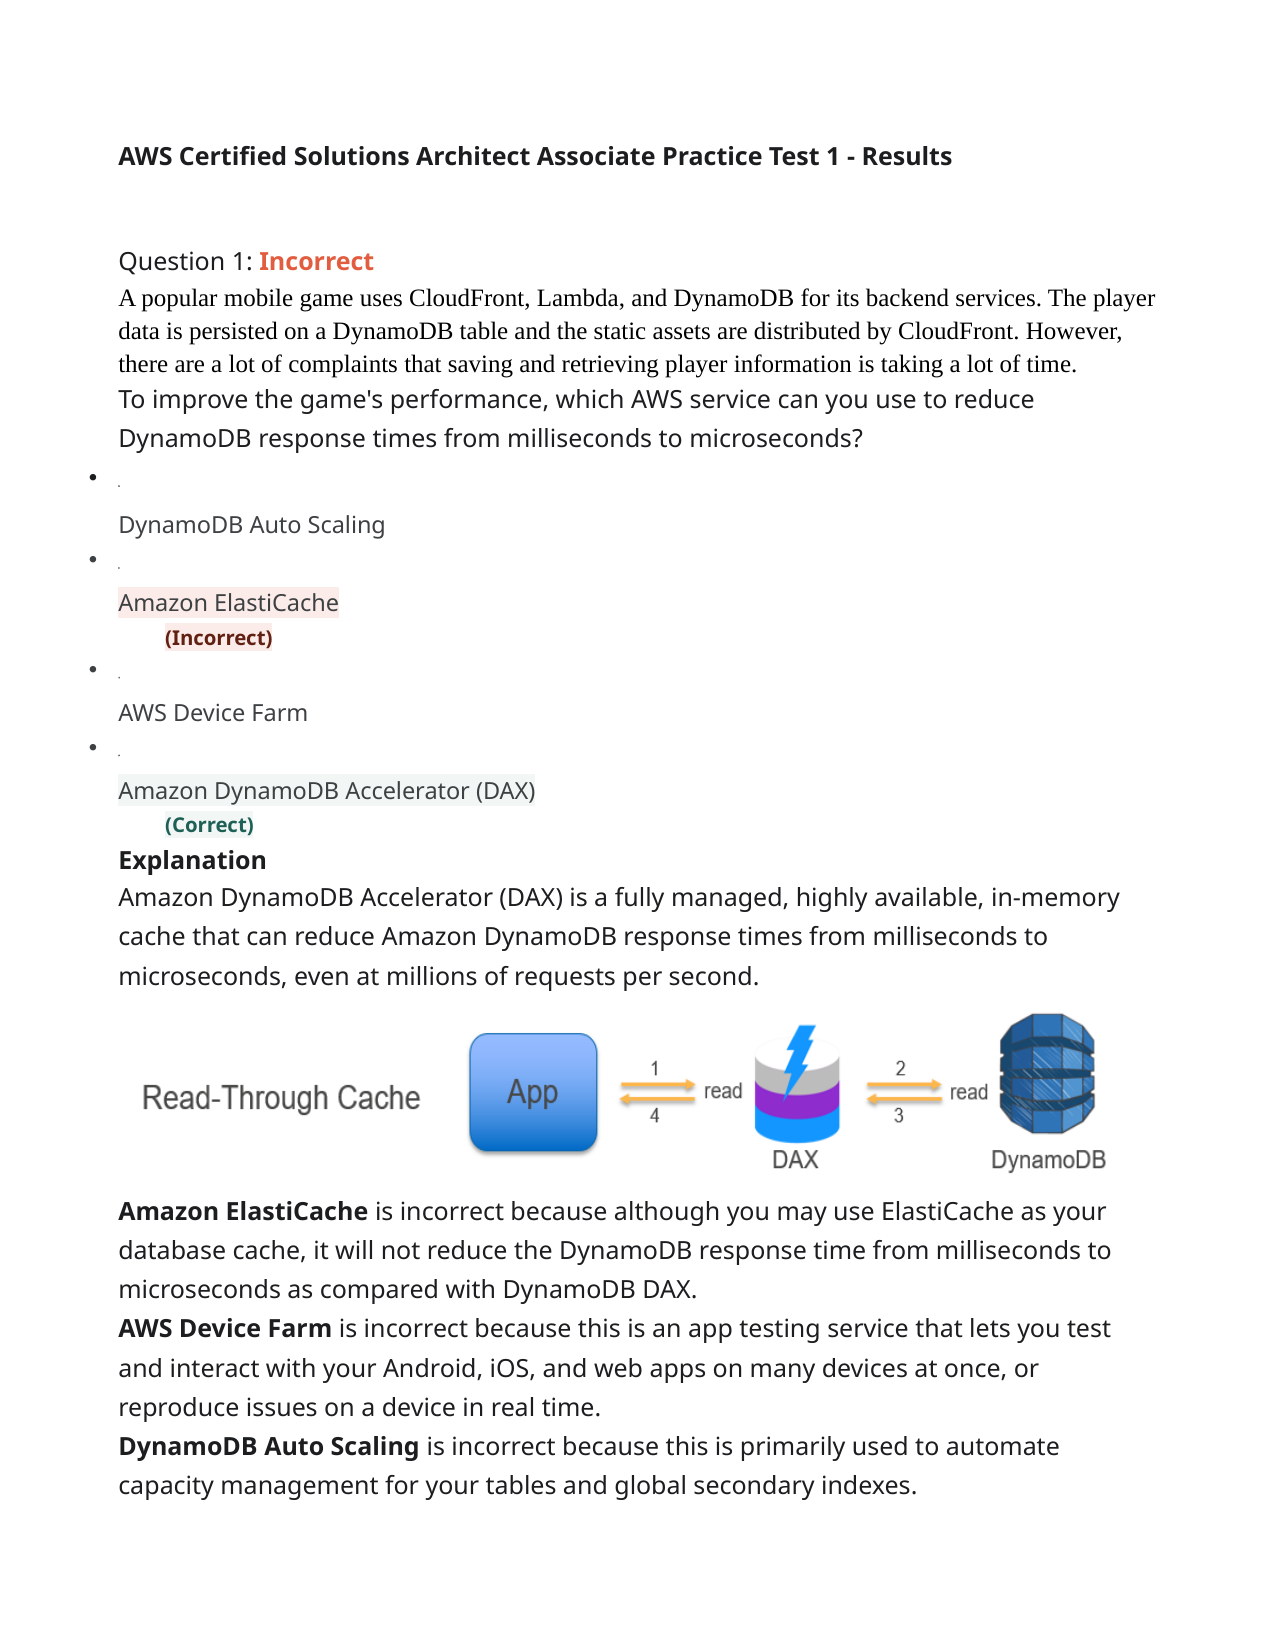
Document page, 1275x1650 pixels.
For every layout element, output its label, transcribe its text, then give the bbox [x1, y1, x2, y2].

list (Correct) [165, 811, 1157, 838]
picture [118, 997, 1146, 1190]
list ​ [118, 460, 1157, 494]
list (Incorrect) [165, 623, 1157, 651]
text Question 1: Incorrect [118, 243, 1157, 278]
text Amazon ElastiCache is incorrect because although you may use ElastiCache as your database cache, it will not reduce the DynamoDB response time from milliseconds to microseconds as compared with DynamoDB DAX. [118, 1193, 1157, 1306]
list ​ [118, 655, 1157, 684]
text A popular mobile game uses CloudFront, Lambda, and DynamoDB for its backend services. The player data is persisted on a DynamoDB table and the static assets are distributed by CloudFront. However, there are a lot of complaints that saving and retrieving player information is taking a lot of time. [118, 283, 1157, 377]
subtitle Explanation [118, 842, 1157, 877]
list AWS Device Farm [118, 696, 1157, 728]
subtitle AWS Certified Solutions Architect Associate Practice Test 1 - Results [118, 139, 1157, 173]
list Amazon DynamoDB Accelerator (DAX) [118, 774, 1157, 806]
text AWS Device Farm is incorrect because this is an app testing service that lets you test and interact with your Android, iOS, and web apps on many devices at once, or reproduce issues on a device in real time. [118, 1311, 1157, 1423]
list Amazon ElastiCache [118, 587, 1157, 618]
list ​ [118, 546, 1157, 574]
text To improve the game's performance, which AWS service can you use to reduce DynamoDB response times from milliseconds to microseconds? [118, 382, 1157, 455]
text Amazon DynamoDB Accelerator (DAX) is a fully managed, highly available, in-memory cache that can reduce Amazon DynamoDB response times from milliseconds to microseconds, even at millions of requests per second. [118, 880, 1157, 992]
list DynamoDB Auto Scaling [118, 509, 1157, 541]
list ​ [118, 733, 1157, 762]
text DynamoDB Auto Scaling is incorrect because this is primarily used to automate capacity management for your tables and global secondary indexes. [118, 1428, 1157, 1502]
